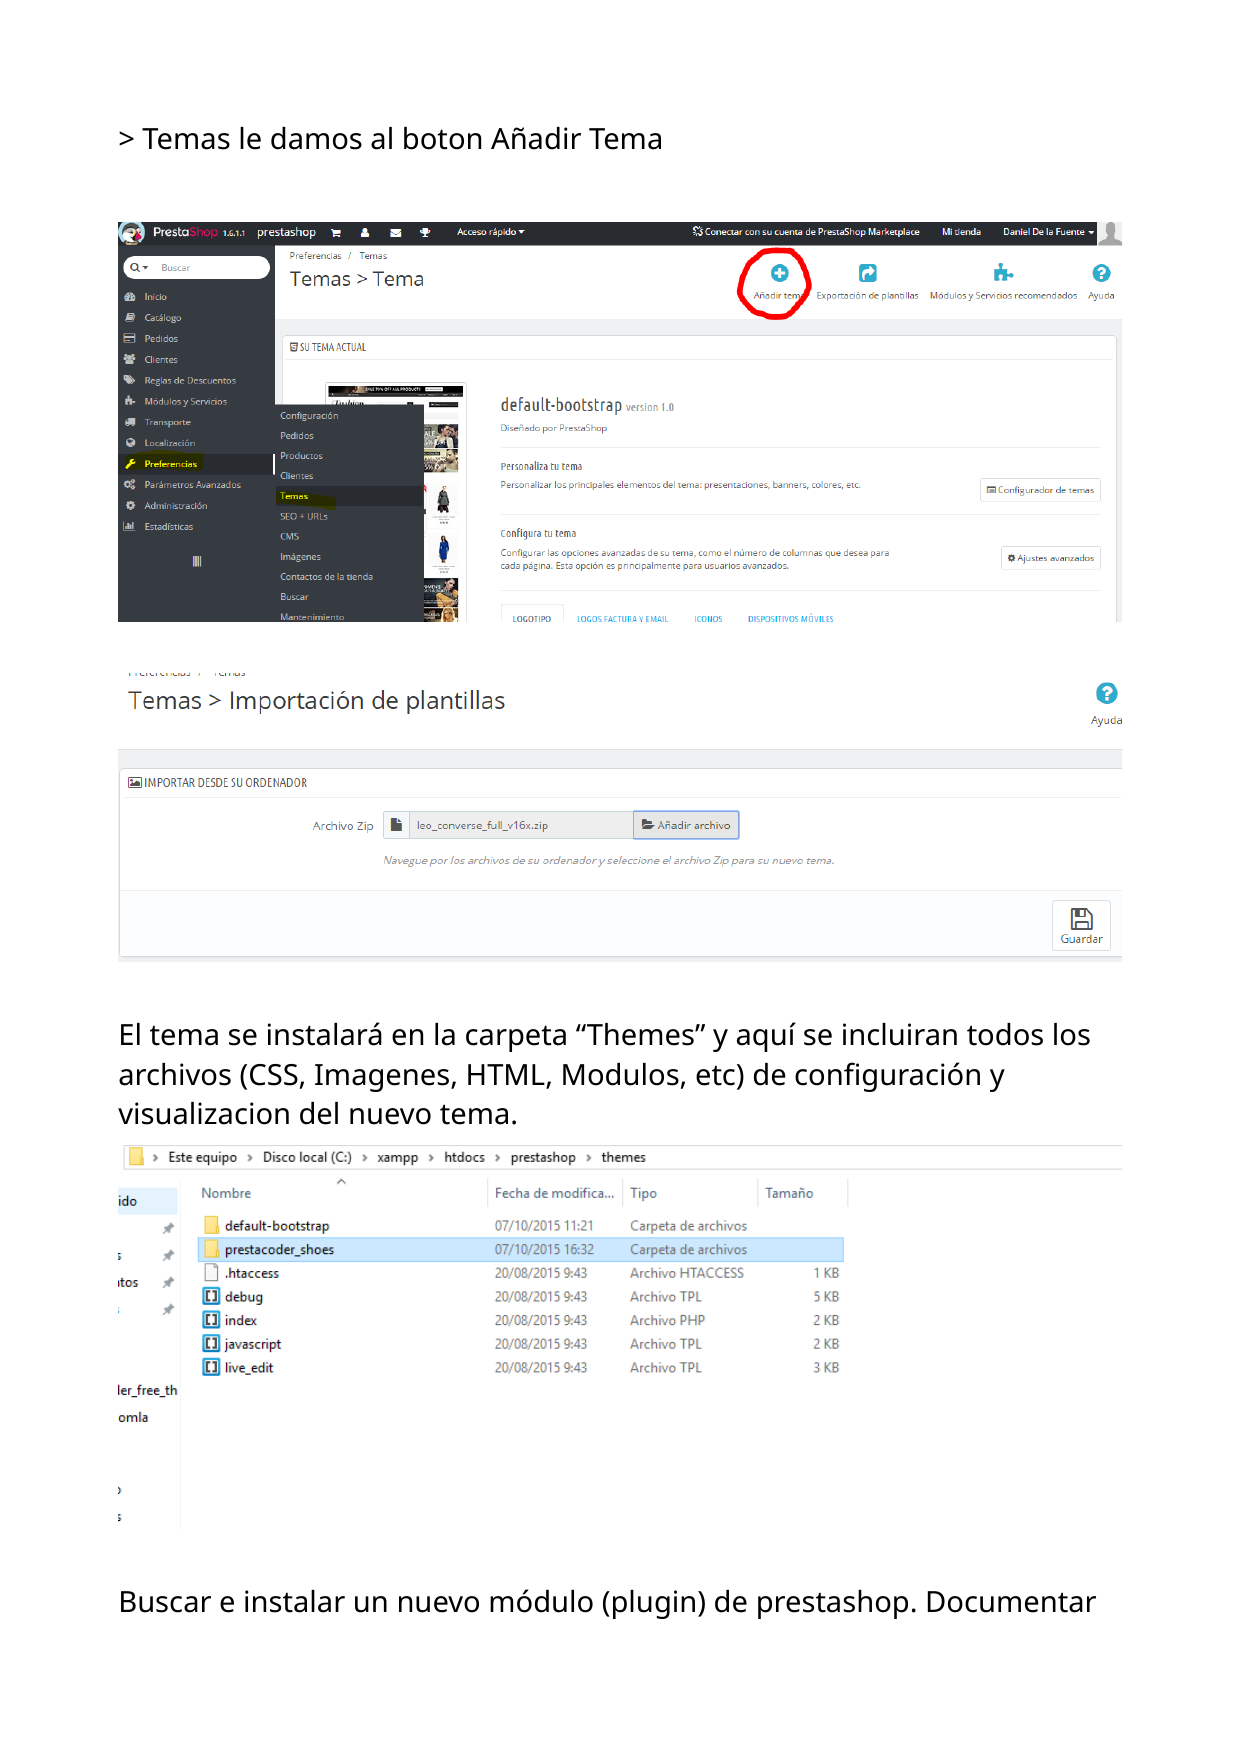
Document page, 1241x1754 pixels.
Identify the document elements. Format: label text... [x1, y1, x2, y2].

text > Temas le damos al boton Añadir Tema [118, 118, 1122, 158]
picture [118, 1145, 1123, 1529]
picture [118, 673, 1123, 962]
text El tema se instalará en la carpeta “Themes” y aquí se incluiran todos los archivos (CSS, Imagenes, HTML, Modulos, etc) de configuración y visualizacion del nuevo tema. [118, 1014, 1122, 1133]
text Buscar e instalar un nuevo módulo (plugin) de prestashop. Documentar [118, 1581, 1122, 1621]
picture [118, 222, 1123, 622]
